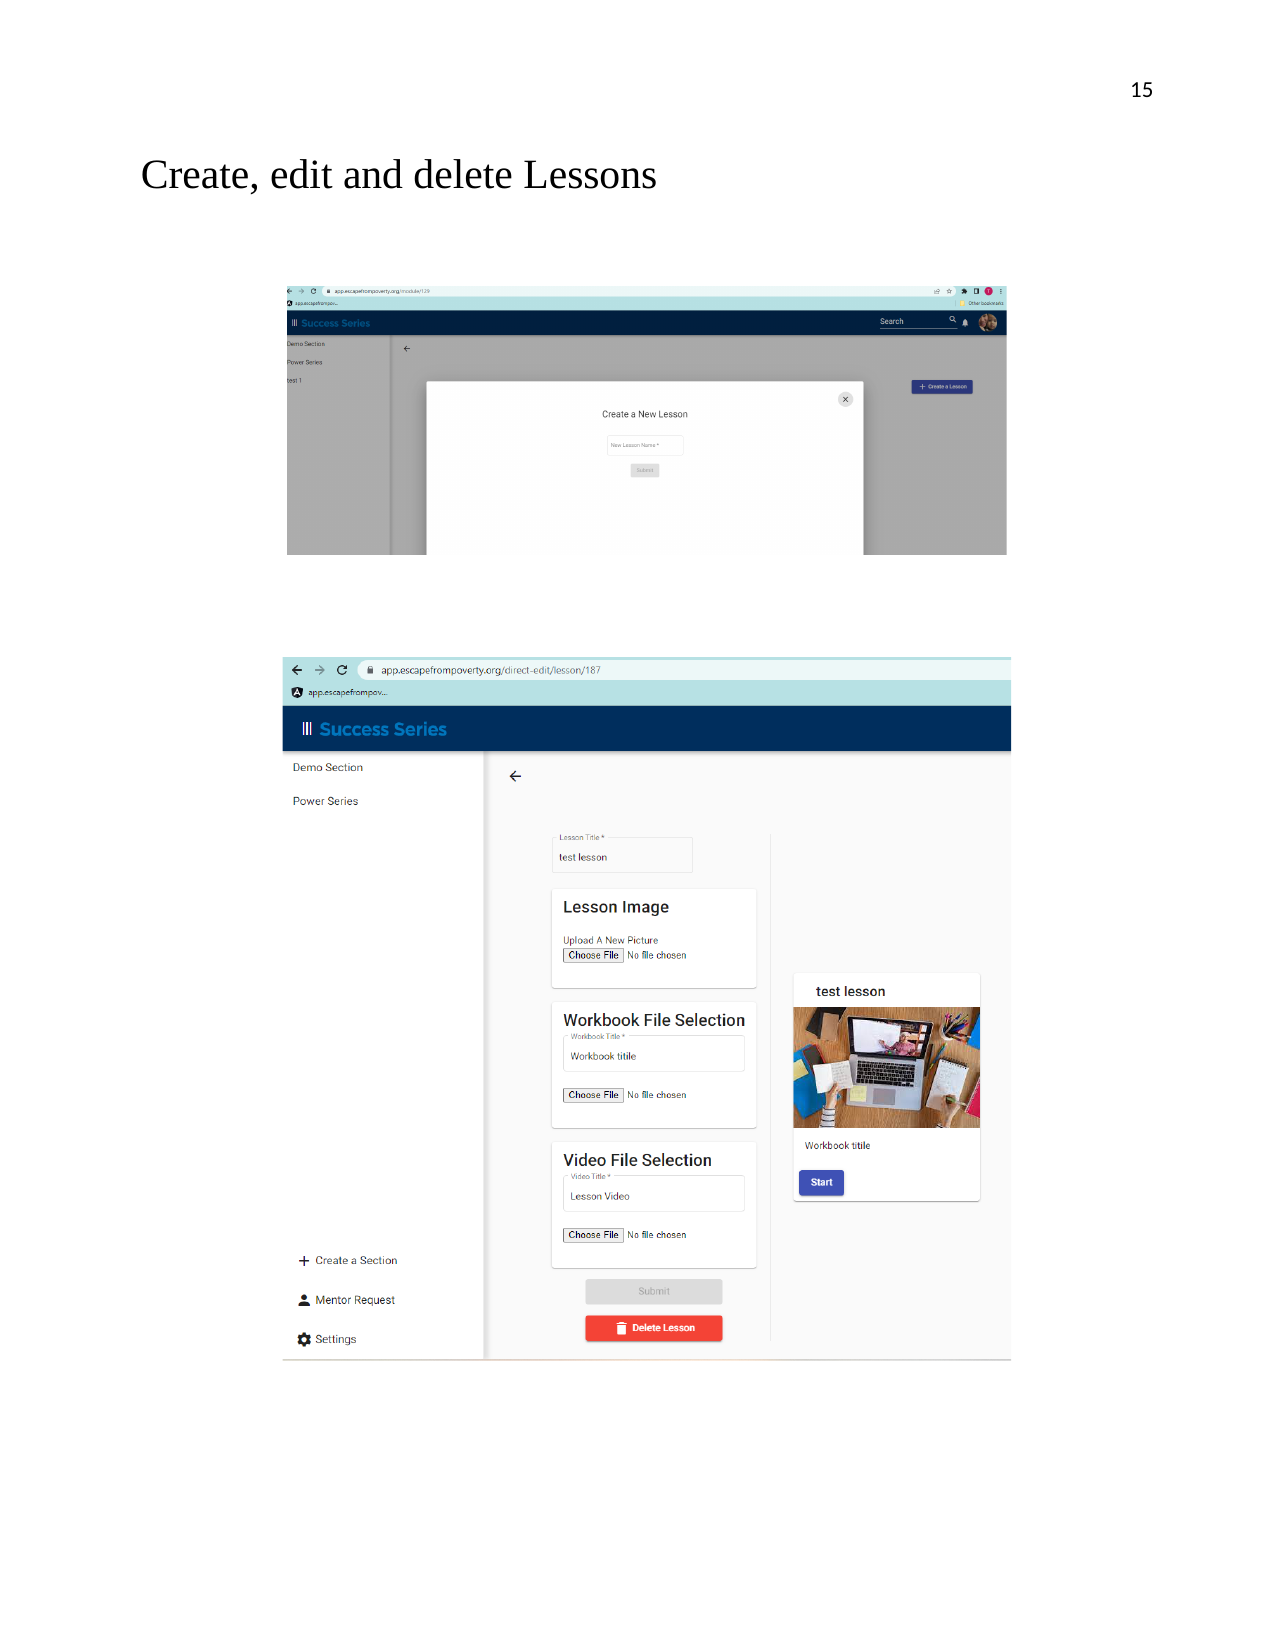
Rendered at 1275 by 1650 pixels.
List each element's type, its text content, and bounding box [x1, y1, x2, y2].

picture [287, 286, 1007, 555]
text Create, edit and delete Lessons [141, 150, 1153, 198]
picture [282, 657, 1012, 1361]
